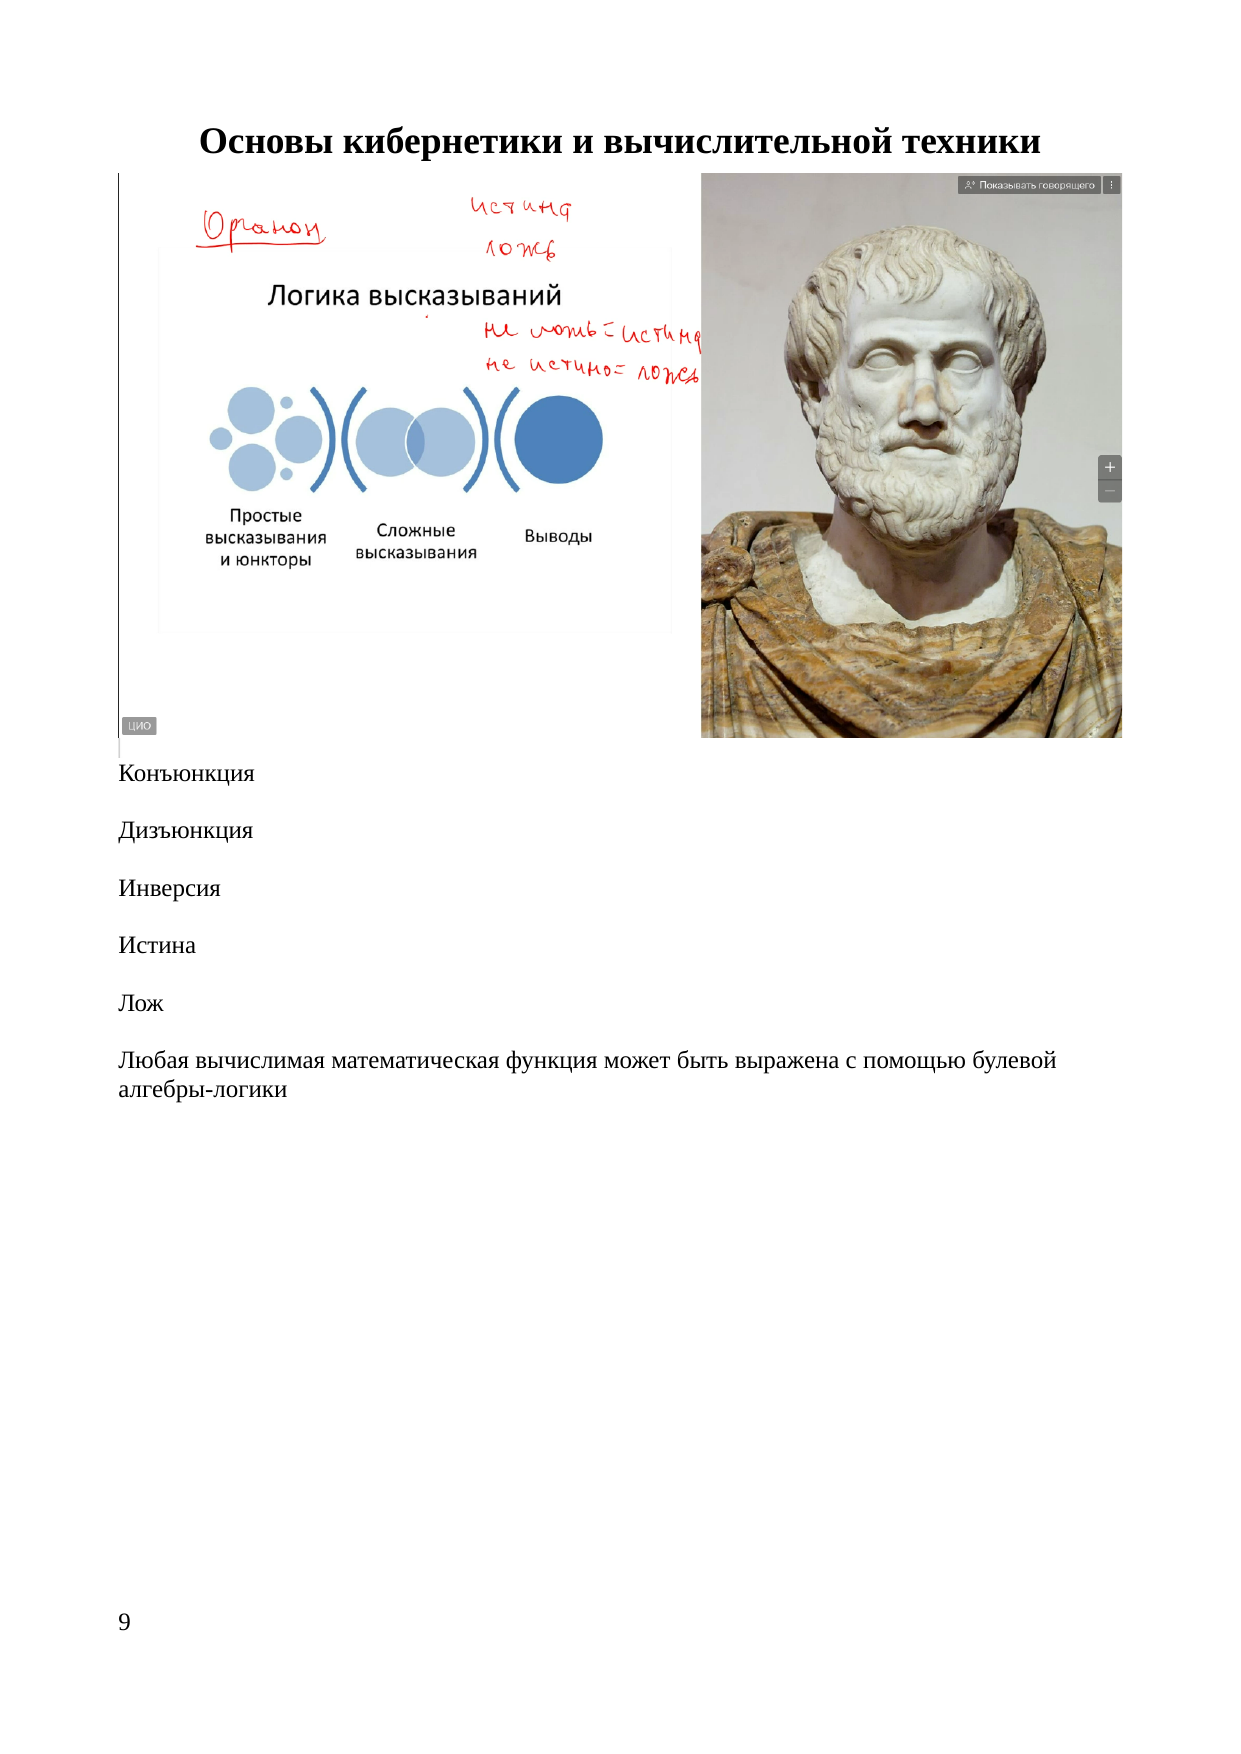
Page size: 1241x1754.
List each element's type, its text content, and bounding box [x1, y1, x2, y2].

text Лож [118, 988, 1122, 1016]
text Конъюнкция [118, 758, 1122, 786]
picture [118, 173, 1123, 758]
text Любая вычислимая математическая функция может быть выражена с помощью булевой алгебры-логики [118, 1045, 1122, 1103]
text Инверсия [118, 873, 1122, 901]
text Истина [118, 930, 1122, 959]
text Дизъюнкция [118, 815, 1122, 844]
